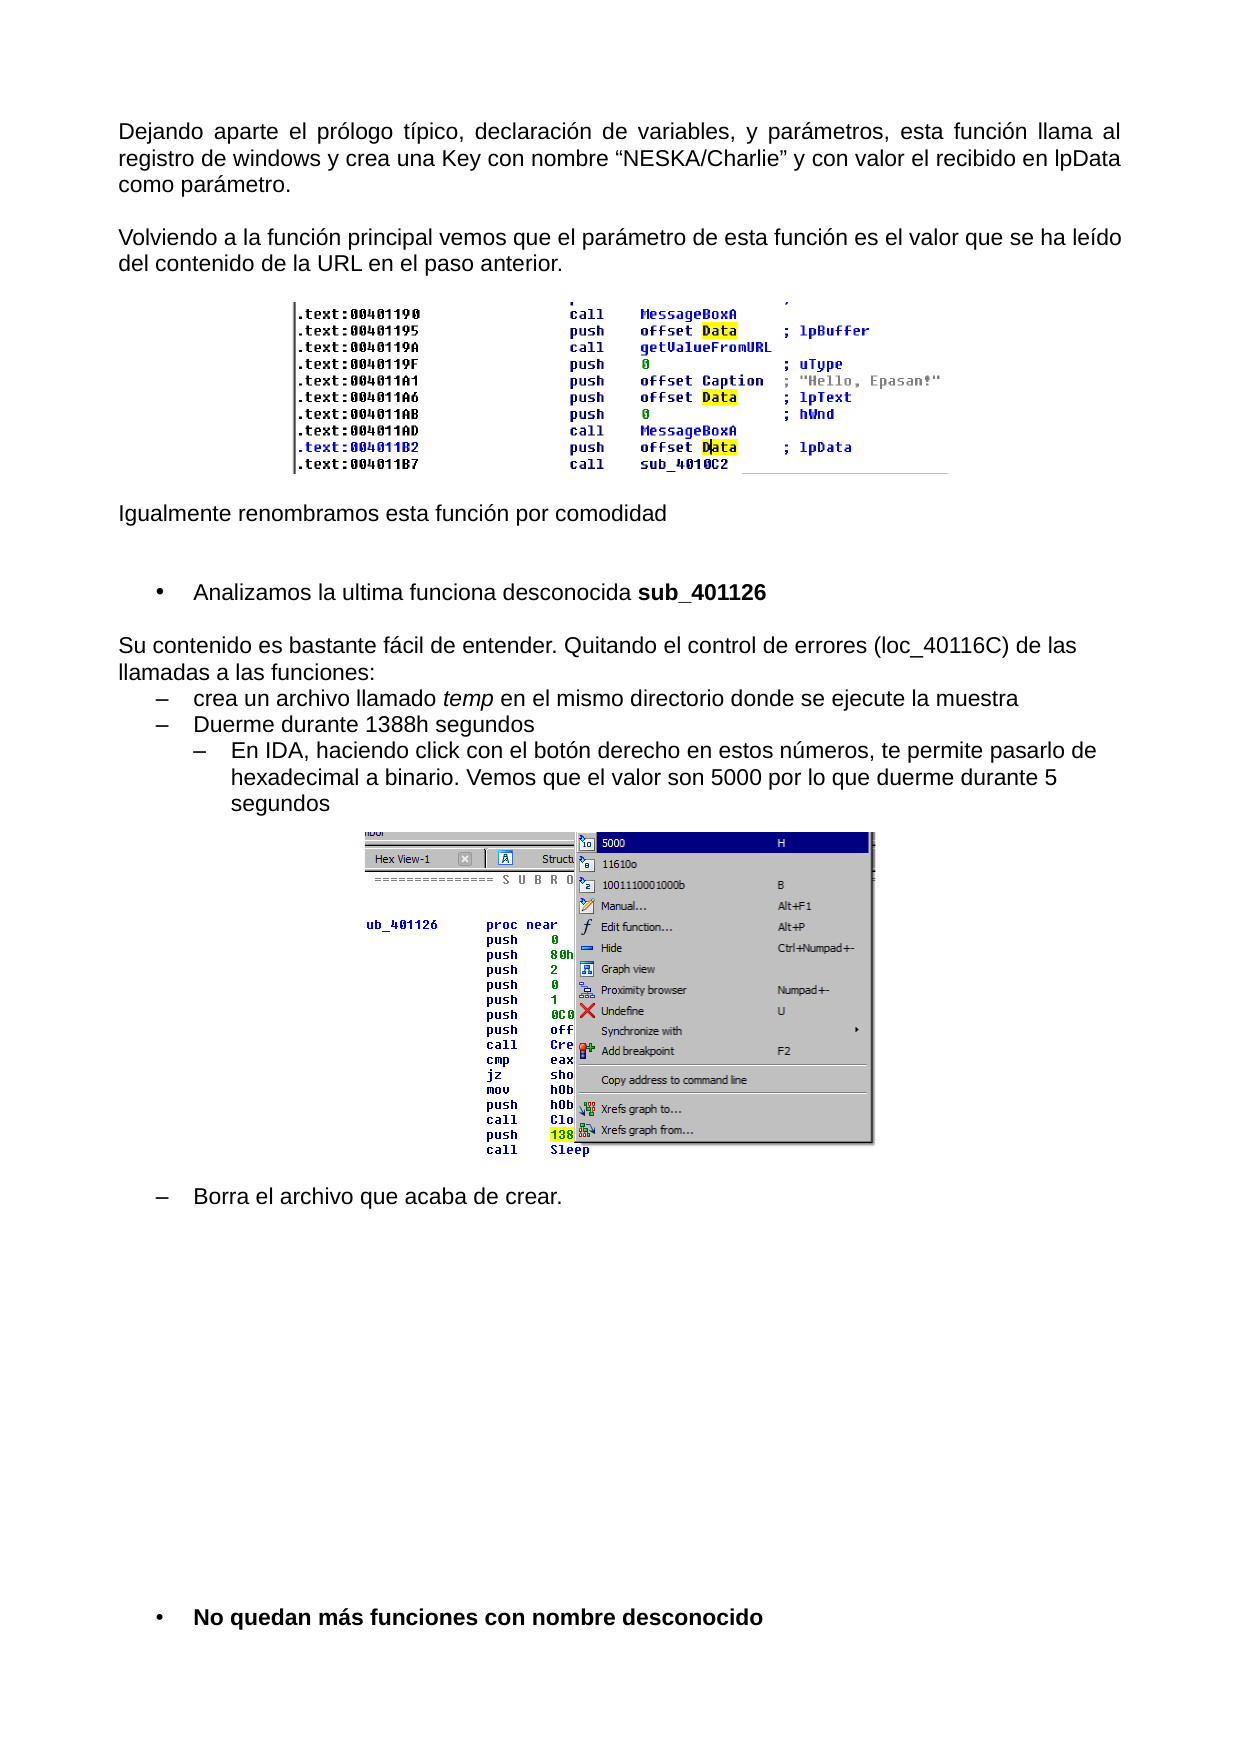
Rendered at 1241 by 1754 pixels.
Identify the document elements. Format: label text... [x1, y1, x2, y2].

text Igualmente renombramos esta función por comodidad [118, 500, 1122, 526]
list Borra el archivo que acaba de crear. [156, 1183, 1122, 1209]
text Volviendo a la función principal vemos que el parámetro de esta función es el valor que se ha leído del contenido de la URL en el paso anterior. [118, 223, 1122, 276]
list En IDA, haciendo click con el botón derecho en estos números, te permite pasarlo de hexadecimal a binario. Vemos que el valor son 5000 por lo que duerme durante 5 segundos [193, 737, 1122, 817]
list Duerme durante 1388h segundos [156, 711, 1122, 737]
list No quedan más funciones con nombre desconocido [156, 1604, 1122, 1631]
picture [364, 832, 876, 1157]
list Analizamos la ultima funciona desconocida sub_401126 [156, 579, 1122, 606]
text Dejando aparte el prólogo típico, declaración de variables, y parámetros, esta función llama al registro de windows y crea una Key con nombre “NESKA/Charlie” y con valor el recibido en lpData como parámetro. [118, 118, 1122, 197]
picture [292, 302, 948, 474]
list crea un archivo llamado temp en el mismo directorio donde se ejecute la muestra [156, 685, 1122, 711]
text Su contenido es bastante fácil de entender. Quitando el control de errores (loc_40116C) de las llamadas a las funciones: [118, 632, 1122, 685]
